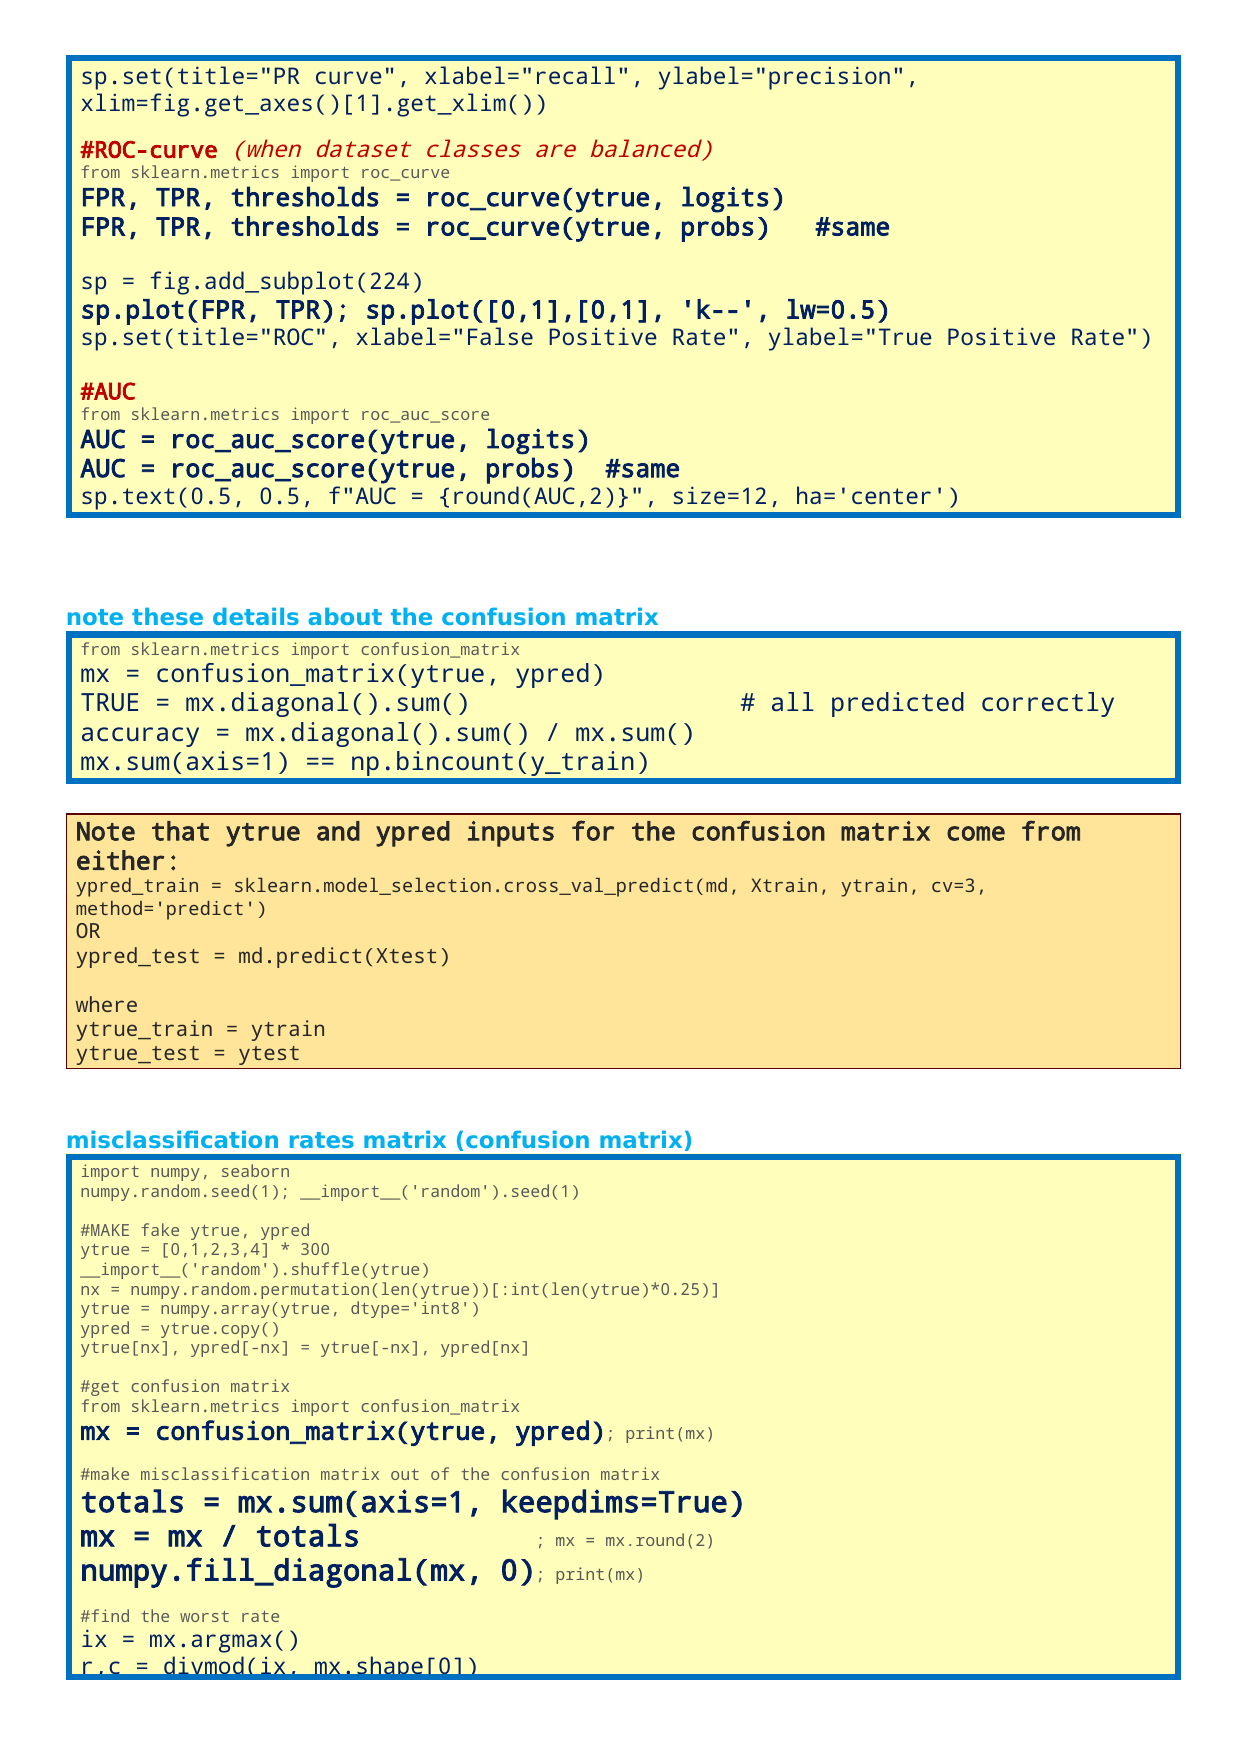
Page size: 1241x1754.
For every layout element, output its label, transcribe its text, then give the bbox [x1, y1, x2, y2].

text __import__('random').shuffle(ytrue) [72, 1251, 1175, 1271]
text numpy.random.seed(1); __import__('random').seed(1) [72, 1173, 1175, 1193]
text ypred_train = sklearn.model_selection.cross_val_predict(md, Xtrain, ytrain, cv=3, method='predict') [67, 872, 1180, 916]
text ytrue = [0,1,2,3,4] * 300 [72, 1232, 1175, 1251]
text where [67, 989, 1180, 1013]
text #find the worst rate [72, 1599, 1175, 1618]
text from sklearn.metrics import confusion_matrix [72, 638, 1175, 651]
text Note that ytrue and ypred inputs for the confusion matrix come from either: [67, 815, 1180, 872]
text numpy.fill_diagonal(mx, 0); print(mx) [72, 1545, 1175, 1579]
text accuracy = mx.diagonal().sum() / mx.sum() [72, 709, 1175, 739]
text #MAKE fake ytrue, ypred [72, 1212, 1175, 1232]
text from sklearn.metrics import roc_auc_score [72, 397, 1175, 416]
text sp.plot(FPR, TPR); sp.plot([0,1],[0,1], 'k--', lw=0.5) [72, 287, 1175, 316]
text mx = mx / totals ; mx = mx.round(2) [72, 1511, 1175, 1545]
text OR [67, 916, 1180, 940]
text #AUC [72, 370, 1175, 397]
text #get confusion matrix [72, 1369, 1175, 1388]
text ypred_test = md.predict(Xtest) [67, 940, 1180, 964]
text mx.sum(axis=1) == np.bincount(y_train) [72, 739, 1175, 778]
text AUC = roc_auc_score(ytrue, logits) [72, 416, 1175, 446]
text import numpy, seaborn [72, 1160, 1175, 1173]
text #make misclassification matrix out of the confusion matrix [72, 1457, 1175, 1477]
text sp.set(title="PR curve", xlabel="recall", ylabel="precision", xlim=fig.get_axes()[1].get_xlim()) [72, 61, 1175, 108]
text #ROC-curve (when dataset classes are balanced) [72, 128, 1175, 155]
text ytrue_train = ytrain [67, 1013, 1180, 1038]
text mx = confusion_matrix(ytrue, ypred) [72, 651, 1175, 680]
text r,c = divmod(ix, mx.shape[0]) [72, 1645, 1175, 1674]
text sp.set(title="ROC", xlabel="False Positive Rate", ylabel="True Positive Rate") [72, 316, 1175, 343]
title note these details about the confusion matrix [66, 604, 1181, 631]
text from sklearn.metrics import confusion_matrix [72, 1388, 1175, 1408]
text ypred = ytrue.copy() [72, 1310, 1175, 1330]
text sp.text(0.5, 0.5, f"AUC = {round(AUC,2)}", size=12, ha='center') [72, 475, 1175, 512]
text mx = confusion_matrix(ytrue, ypred); print(mx) [72, 1408, 1175, 1437]
text ix = mx.argmax() [72, 1618, 1175, 1645]
text FPR, TPR, thresholds = roc_curve(ytrue, logits) [72, 174, 1175, 204]
text from sklearn.metrics import roc_curve [72, 155, 1175, 174]
text AUC = roc_auc_score(ytrue, probs) #same [72, 446, 1175, 475]
text TRUE = mx.diagonal().sum() # all predicted correctly [72, 680, 1175, 709]
text ytrue = numpy.array(ytrue, dtype='int8') [72, 1291, 1175, 1310]
text FPR, TPR, thresholds = roc_curve(ytrue, probs) #same [72, 204, 1175, 233]
title misclassification rates matrix (confusion matrix) [66, 1127, 1181, 1153]
text ytrue[nx], ypred[-nx] = ytrue[-nx], ypred[nx] [72, 1330, 1175, 1349]
text nx = numpy.random.permutation(len(ytrue))[:int(len(ytrue)*0.25)] [72, 1271, 1175, 1291]
text sp = fig.add_subplot(224) [72, 260, 1175, 287]
text ytrue_test = ytest [67, 1038, 1180, 1068]
text totals = mx.sum(axis=1, keepdims=True) [72, 1477, 1175, 1511]
